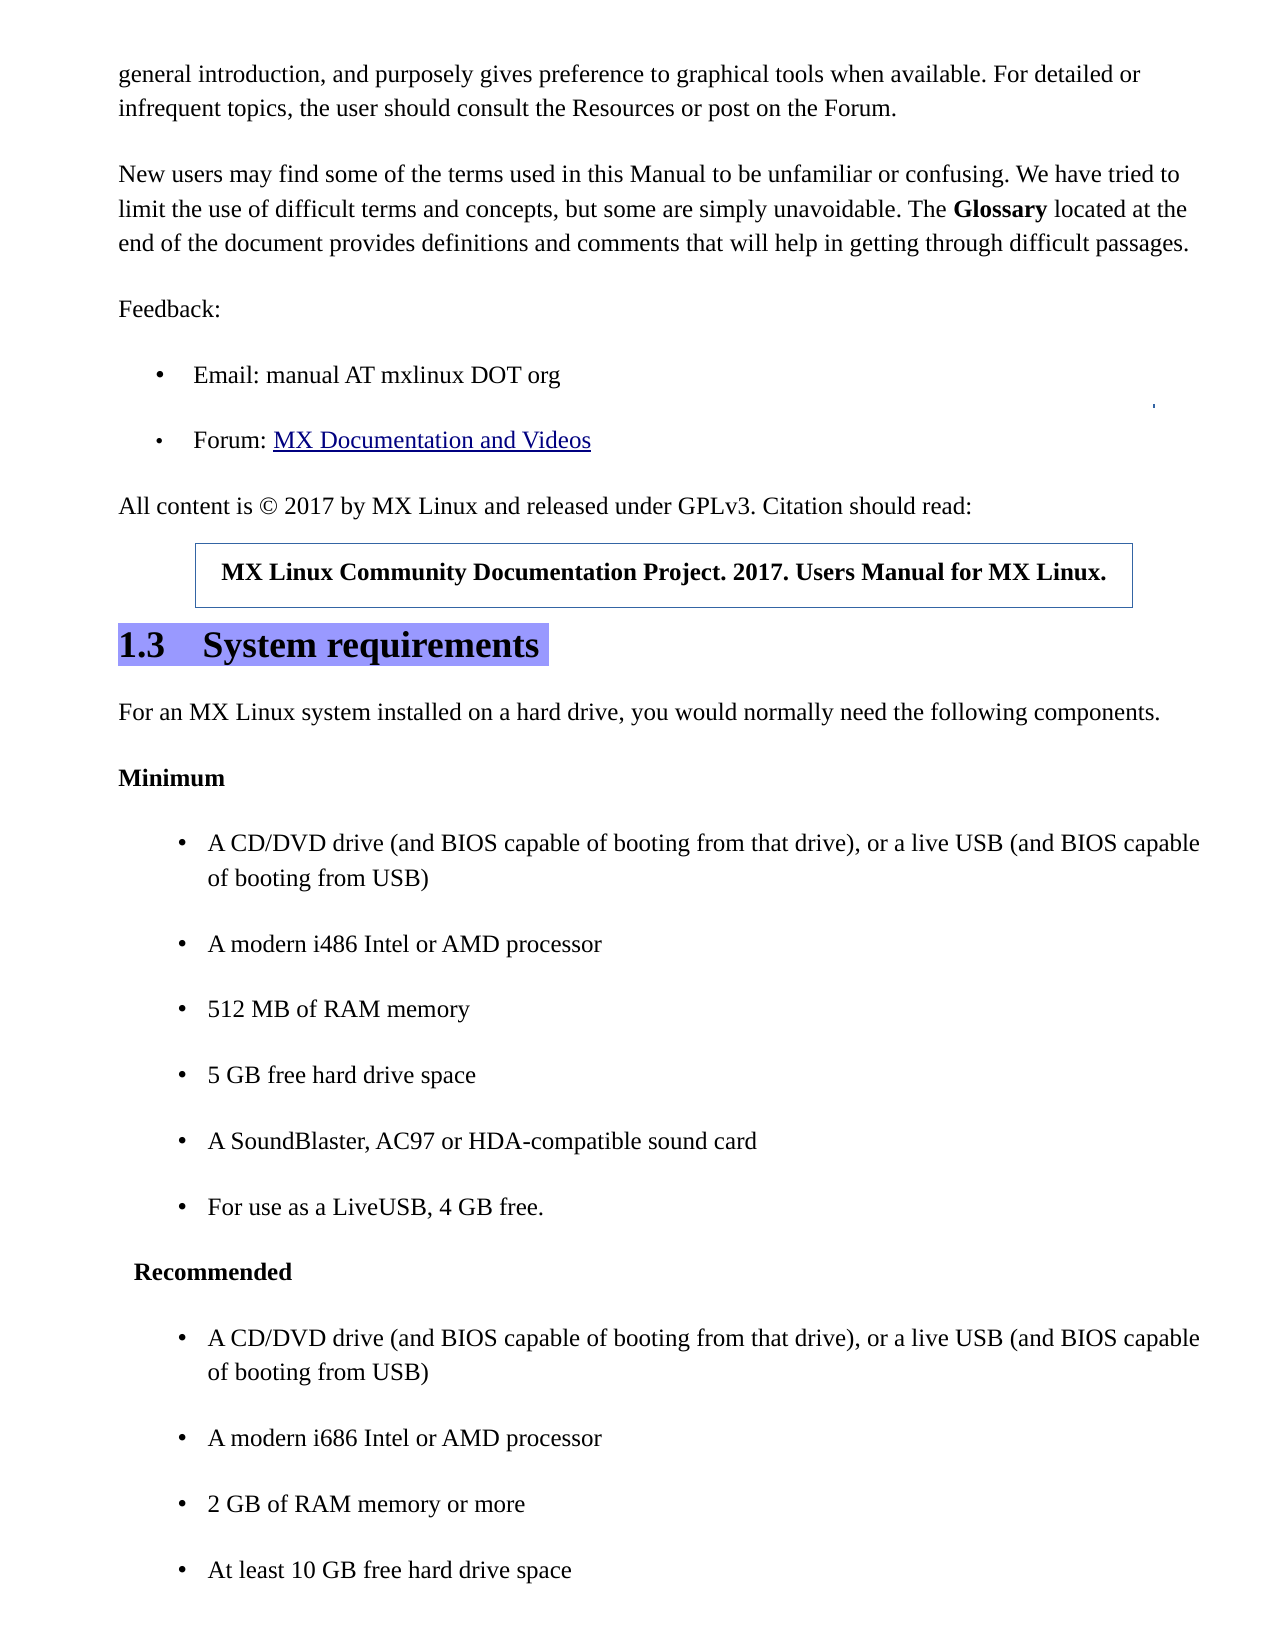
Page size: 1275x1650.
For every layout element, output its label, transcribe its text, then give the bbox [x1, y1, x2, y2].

text general introduction, and purposely gives preference to graphical tools when available. For detailed or infrequent topics, the user should consult the Resources or post on the Forum. [118, 59, 1216, 122]
list A modern i486 Intel or AMD processor [178, 929, 1200, 957]
list 512 MB of RAM memory [178, 994, 1200, 1023]
list A modern i686 Intel or AMD processor [178, 1423, 1200, 1452]
list Forum: MX Documentation and Videos [156, 425, 1216, 454]
text Recommended [134, 1257, 1200, 1286]
text [1133, 557, 1216, 586]
text New users may find some of the terms used in this Manual to be unfamiliar or confusing. We have tried to limit the use of difficult terms and concepts, but some are simply unavoidable. The Glossary located at the end of the document provides definitions and comments that will help in getting through difficult passages. [118, 159, 1216, 257]
text Minimum [118, 763, 1216, 791]
list 5 GB free hard drive space [178, 1060, 1200, 1089]
list A CD/DVD drive (and BIOS capable of booting from that drive), or a live USB (and BIOS capable of booting from USB) [178, 1323, 1200, 1386]
list Email: manual AT mxlinux DOT org [156, 360, 1216, 388]
text Feedback: [118, 294, 1216, 323]
text For an MX Linux system installed on a hard drive, you would normally need the following components. [118, 697, 1201, 726]
text All content is © 2017 by MX Linux and released under GPLv3. Citation should read: [118, 491, 1216, 520]
list For use as a LiveUSB, 4 GB free. [178, 1192, 1200, 1220]
list 2 GB of RAM memory or more [178, 1489, 1200, 1518]
list At least 10 GB free hard drive space [178, 1555, 1200, 1583]
subtitle 1.3 System requirements [549, 623, 1201, 666]
text [118, 557, 195, 586]
list A SoundBlaster, AC97 or HDA-compatible sound card [178, 1126, 1200, 1154]
text MX Linux Community Documentation Project. 2017. Users Manual for MX Linux. [196, 557, 1132, 586]
list A CD/DVD drive (and BIOS capable of booting from that drive), or a live USB (and BIOS capable of booting from USB) [178, 828, 1200, 892]
